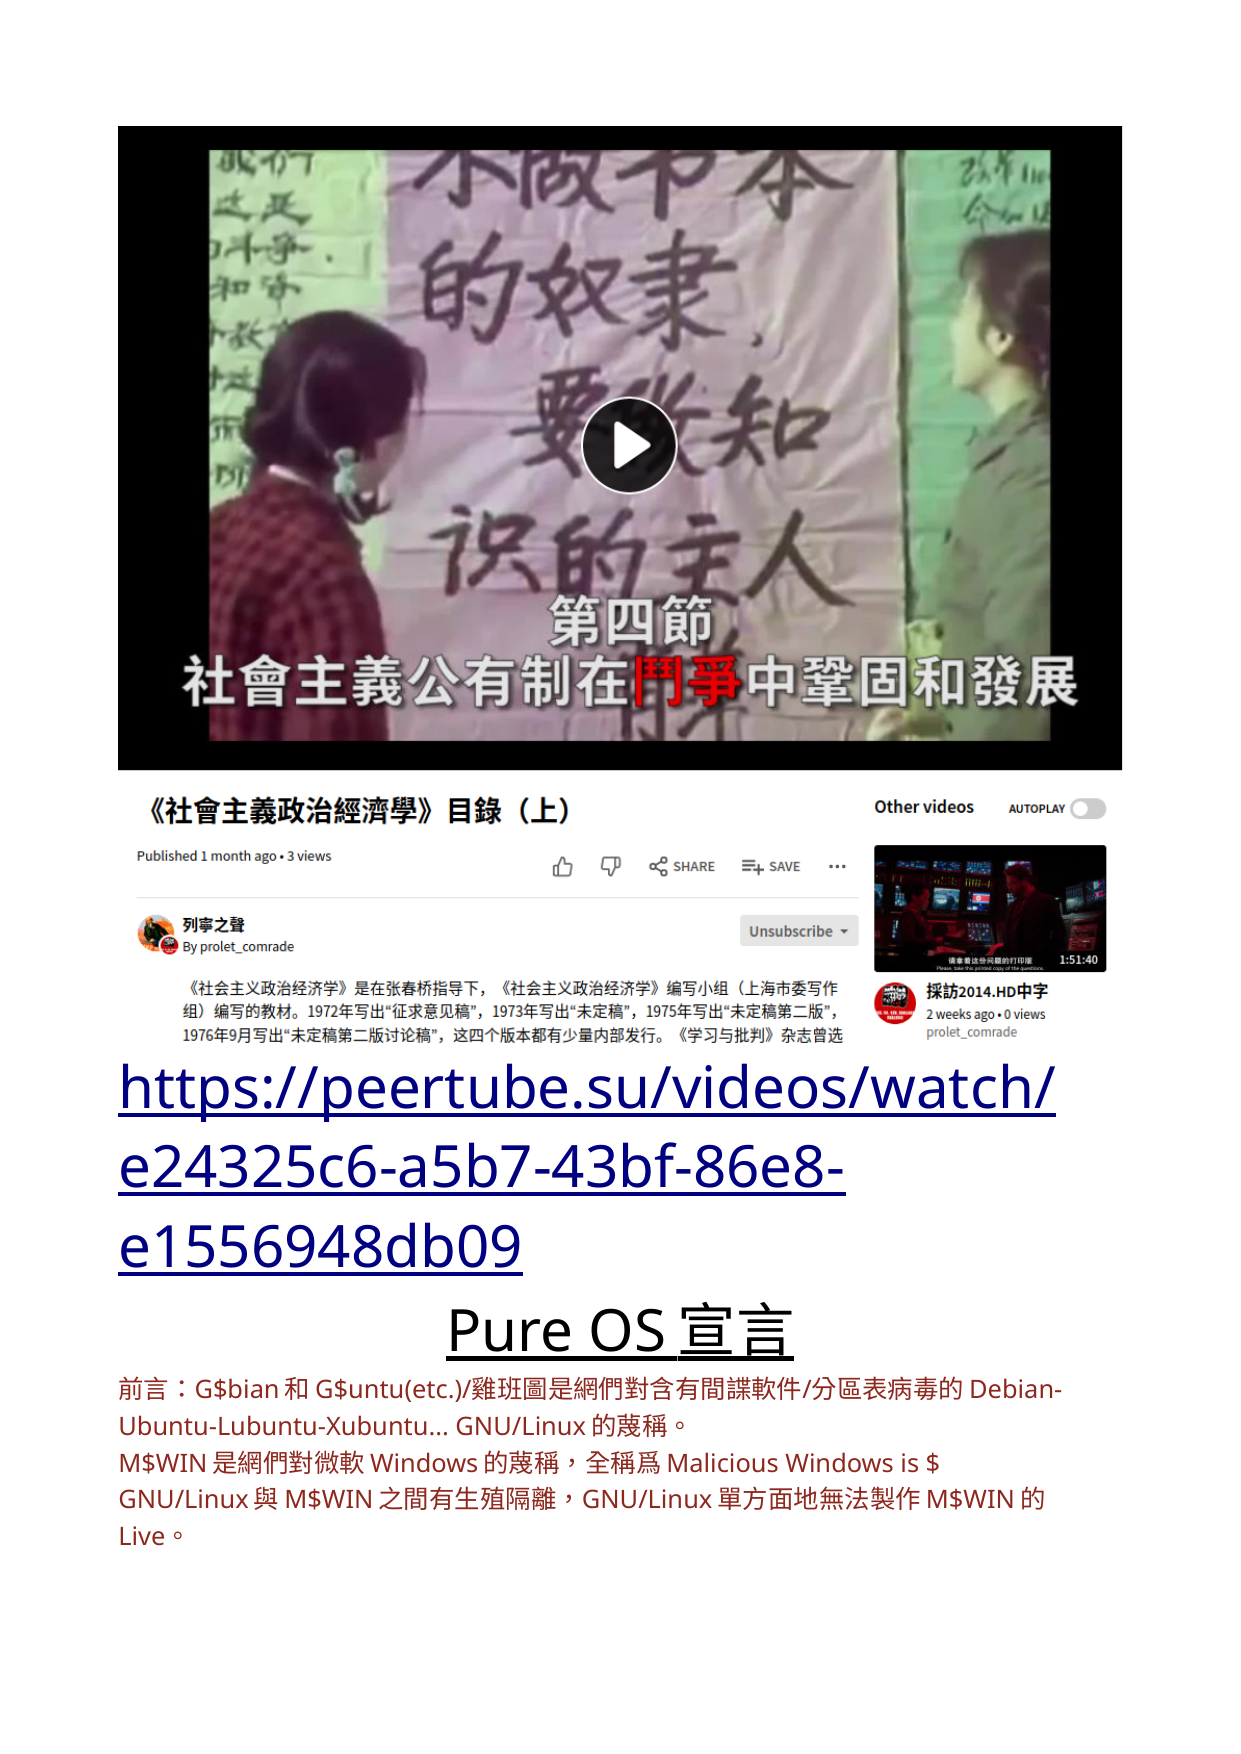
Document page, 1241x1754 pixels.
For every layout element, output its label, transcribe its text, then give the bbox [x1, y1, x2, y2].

text https://peertube.su/videos/watch/e24325c6-a5b7-43bf-86e8-e1556948db09 [118, 1046, 1122, 1284]
text M$WIN是網們對微軟Windows的蔑稱，全稱爲Malicious Windows is $ [118, 1443, 1122, 1479]
text [118, 118, 1122, 126]
picture [118, 126, 1123, 1046]
text Pure OS宣言 [118, 1284, 1122, 1369]
text GNU/Linux與M$WIN之間有生殖隔離，GNU/Linux單方面地無法製作M$WIN的Live。 [118, 1479, 1122, 1553]
text 前言：G$bian和G$untu(etc.)/雞班圖是網們對含有間諜軟件/分區表病毒的Debian-Ubuntu-Lubuntu-Xubuntu... GNU/Linux的蔑稱。 [118, 1369, 1122, 1443]
